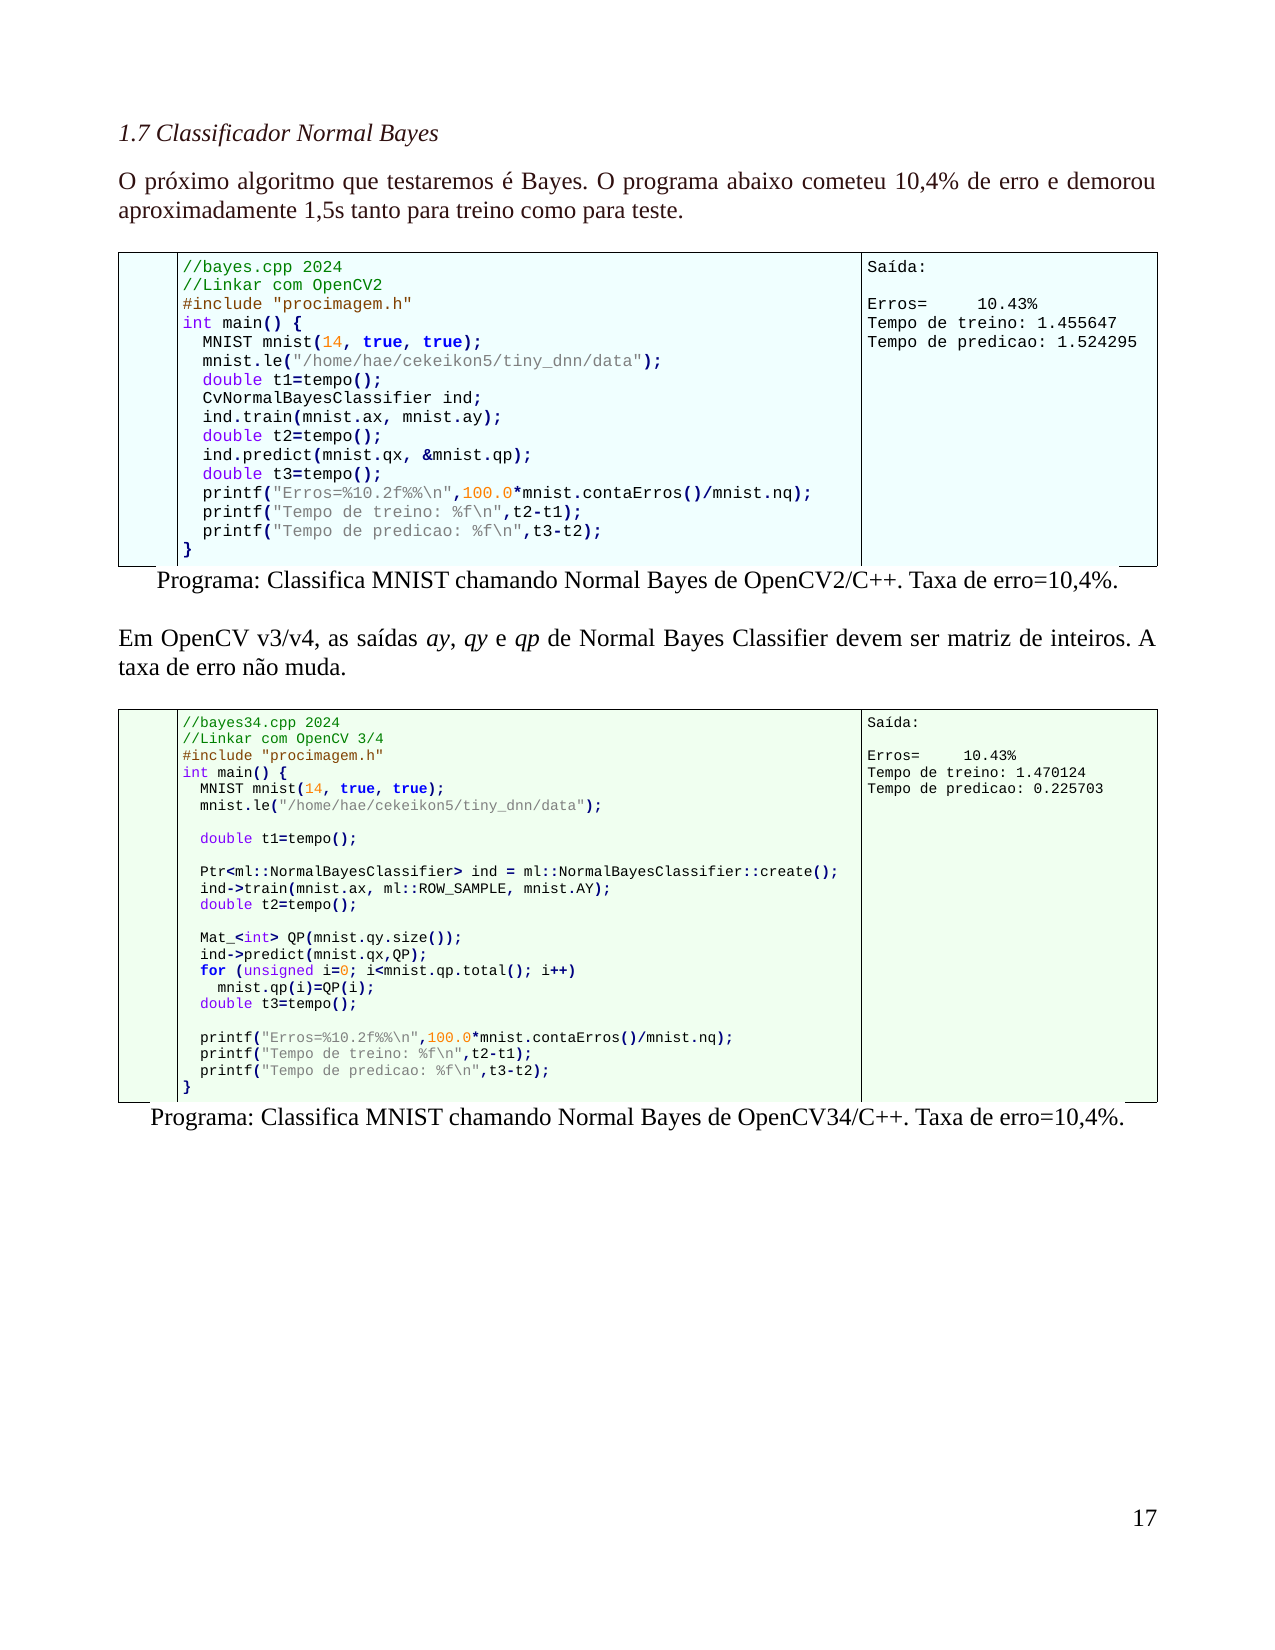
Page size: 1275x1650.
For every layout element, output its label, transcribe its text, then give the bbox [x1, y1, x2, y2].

table_header Saída: Erros= 10.43% Tempo de treino: 1.470124 Tempo de predicao: 0.225703 [862, 710, 1157, 1102]
text Programa: Classifica MNIST chamando Normal Bayes de OpenCV2/C++. Taxa de erro=10,4%. [118, 567, 1157, 594]
table_header //bayes.cpp 2024 //Linkar com OpenCV2 #include "procimagem.h" int main() { MNIST mnist(14, true, true); mnist.le("/home/hae/cekeikon5/tiny_dnn/data"); double t1=tempo(); CvNormalBayesClassifier ind; ind.train(mnist.ax, mnist.ay); double t2=tempo(); ind.predict(mnist.qx, &mnist.qp); double t3=tempo(); printf("Erros=%10.2f%%\n",100.0*mnist.contaErros()/mnist.nq); printf("Tempo de treino: %f\n",t2-t1); printf("Tempo de predicao: %f\n",t3-t2); } [178, 253, 861, 566]
text Programa: Classifica MNIST chamando Normal Bayes de OpenCV34/C++. Taxa de erro=10,4%. [118, 1103, 1157, 1131]
table_header [119, 710, 177, 1102]
text 1.7 Classificador Normal Bayes [118, 118, 1157, 147]
table_header //bayes34.cpp 2024 //Linkar com OpenCV 3/4 #include "procimagem.h" int main() { MNIST mnist(14, true, true); mnist.le("/home/hae/cekeikon5/tiny_dnn/data"); double t1=tempo(); Ptr<ml::NormalBayesClassifier> ind = ml::NormalBayesClassifier::create(); ind->train(mnist.ax, ml::ROW_SAMPLE, mnist.AY); double t2=tempo(); Mat_<int> QP(mnist.qy.size()); ind->predict(mnist.qx,QP); for (unsigned i=0; i<mnist.qp.total(); i++) mnist.qp(i)=QP(i); double t3=tempo(); printf("Erros=%10.2f%%\n",100.0*mnist.contaErros()/mnist.nq); printf("Tempo de treino: %f\n",t2-t1); printf("Tempo de predicao: %f\n",t3-t2); } [178, 710, 861, 1102]
text O próximo algoritmo que testaremos é Bayes. O programa abaixo cometeu 10,4% de erro e demorou aproximadamente 1,5s tanto para treino como para teste. [118, 166, 1157, 223]
table_header Saída: Erros= 10.43% Tempo de treino: 1.455647 Tempo de predicao: 1.524295 [862, 253, 1157, 566]
table_header [119, 253, 177, 566]
text Em OpenCV v3/v4, as saídas ay, qy e qp de Normal Bayes Classifier devem ser matriz de inteiros. A taxa de erro não muda. [118, 623, 1157, 681]
